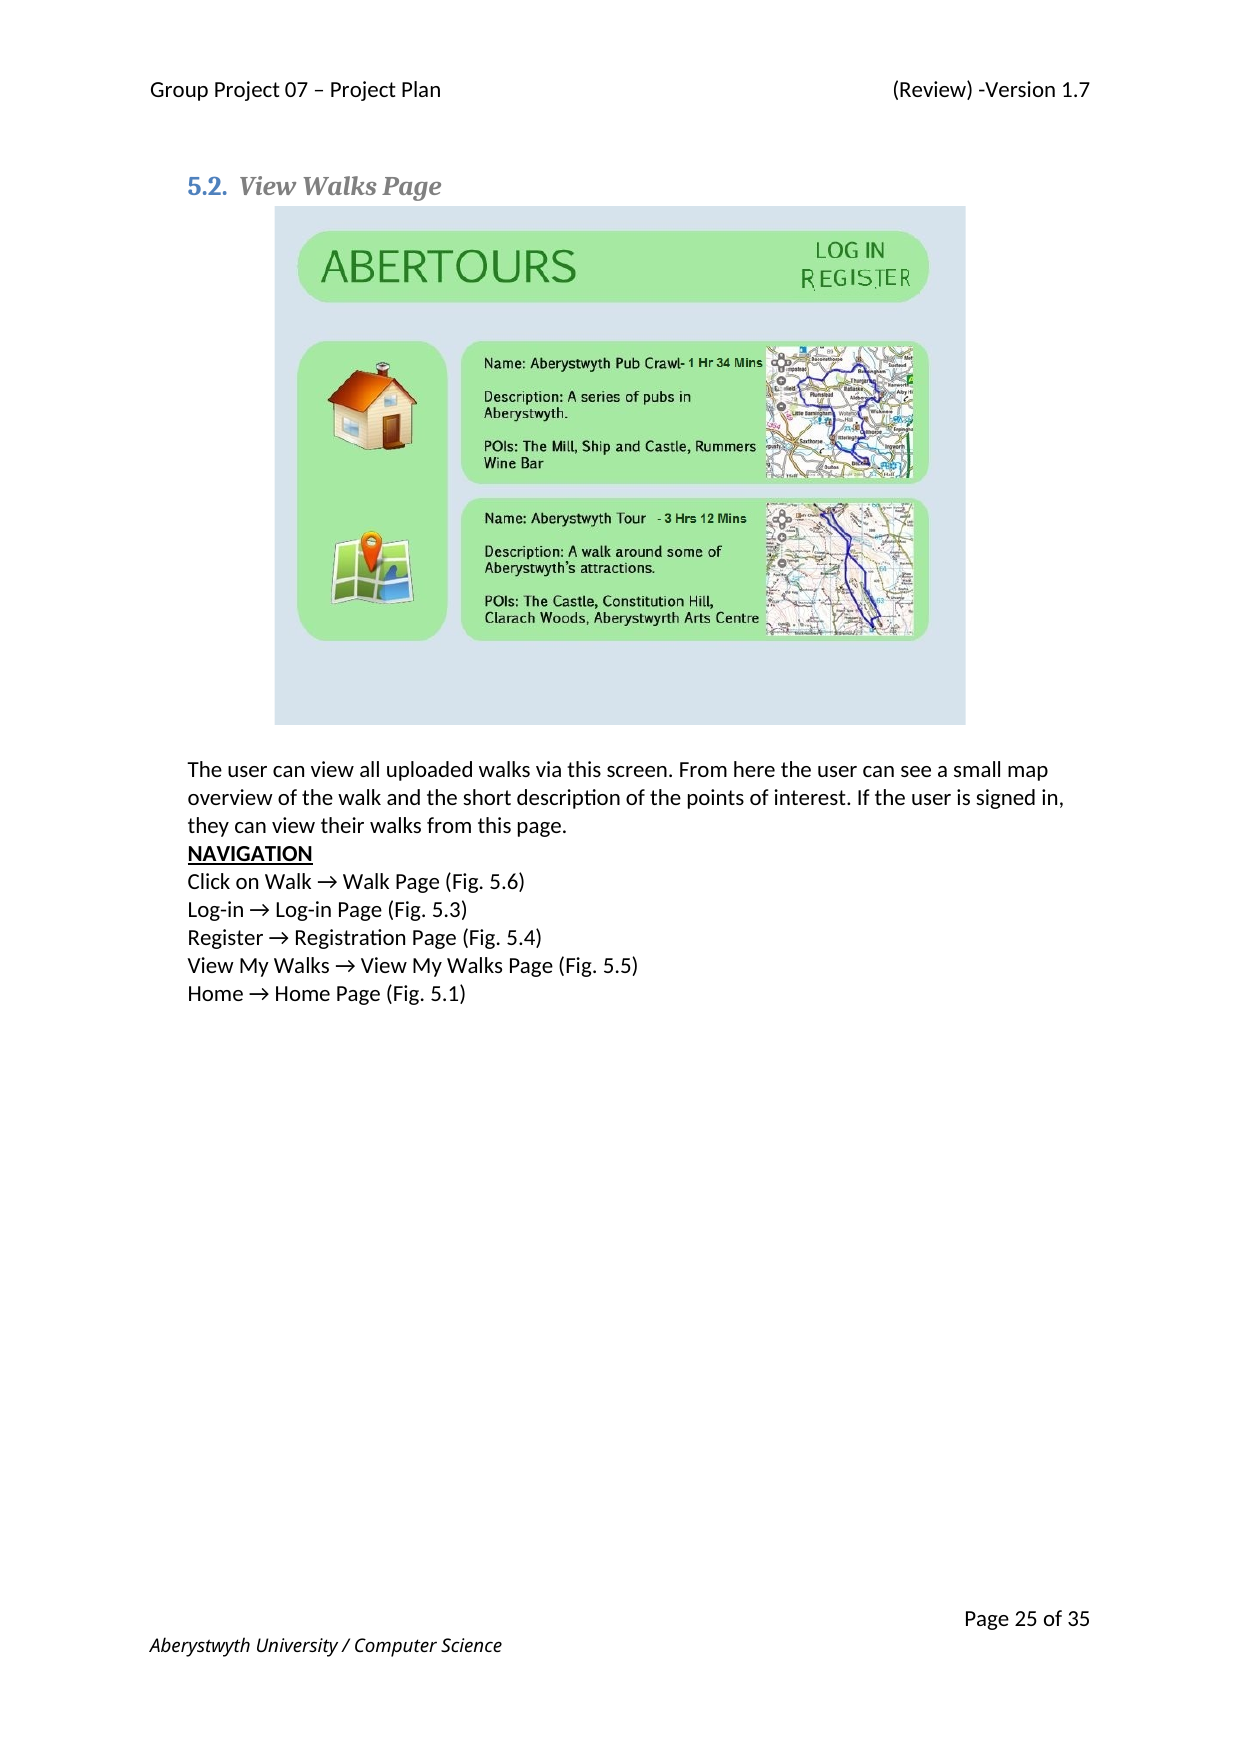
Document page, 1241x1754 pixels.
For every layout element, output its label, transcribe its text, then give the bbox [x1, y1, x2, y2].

text NAVIGATION [187, 839, 1090, 867]
text Click on Walk → Walk Page (Fig. 5.6) [187, 867, 1090, 895]
text Log-in → Log-in Page (Fig. 5.3) [187, 895, 1090, 923]
subtitle View Walks Page [187, 171, 1090, 202]
text Home → Home Page (Fig. 5.1) [187, 979, 1090, 1007]
text The user can view all uploaded walks via this screen. From here the user can see a small map overview of the walk and the short description of the points of interest. If the user is signed in, they can view their walks from this page. [187, 755, 1090, 839]
text View My Walks → View My Walks Page (Fig. 5.5) [187, 951, 1090, 979]
text Register → Registration Page (Fig. 5.4) [187, 923, 1090, 951]
